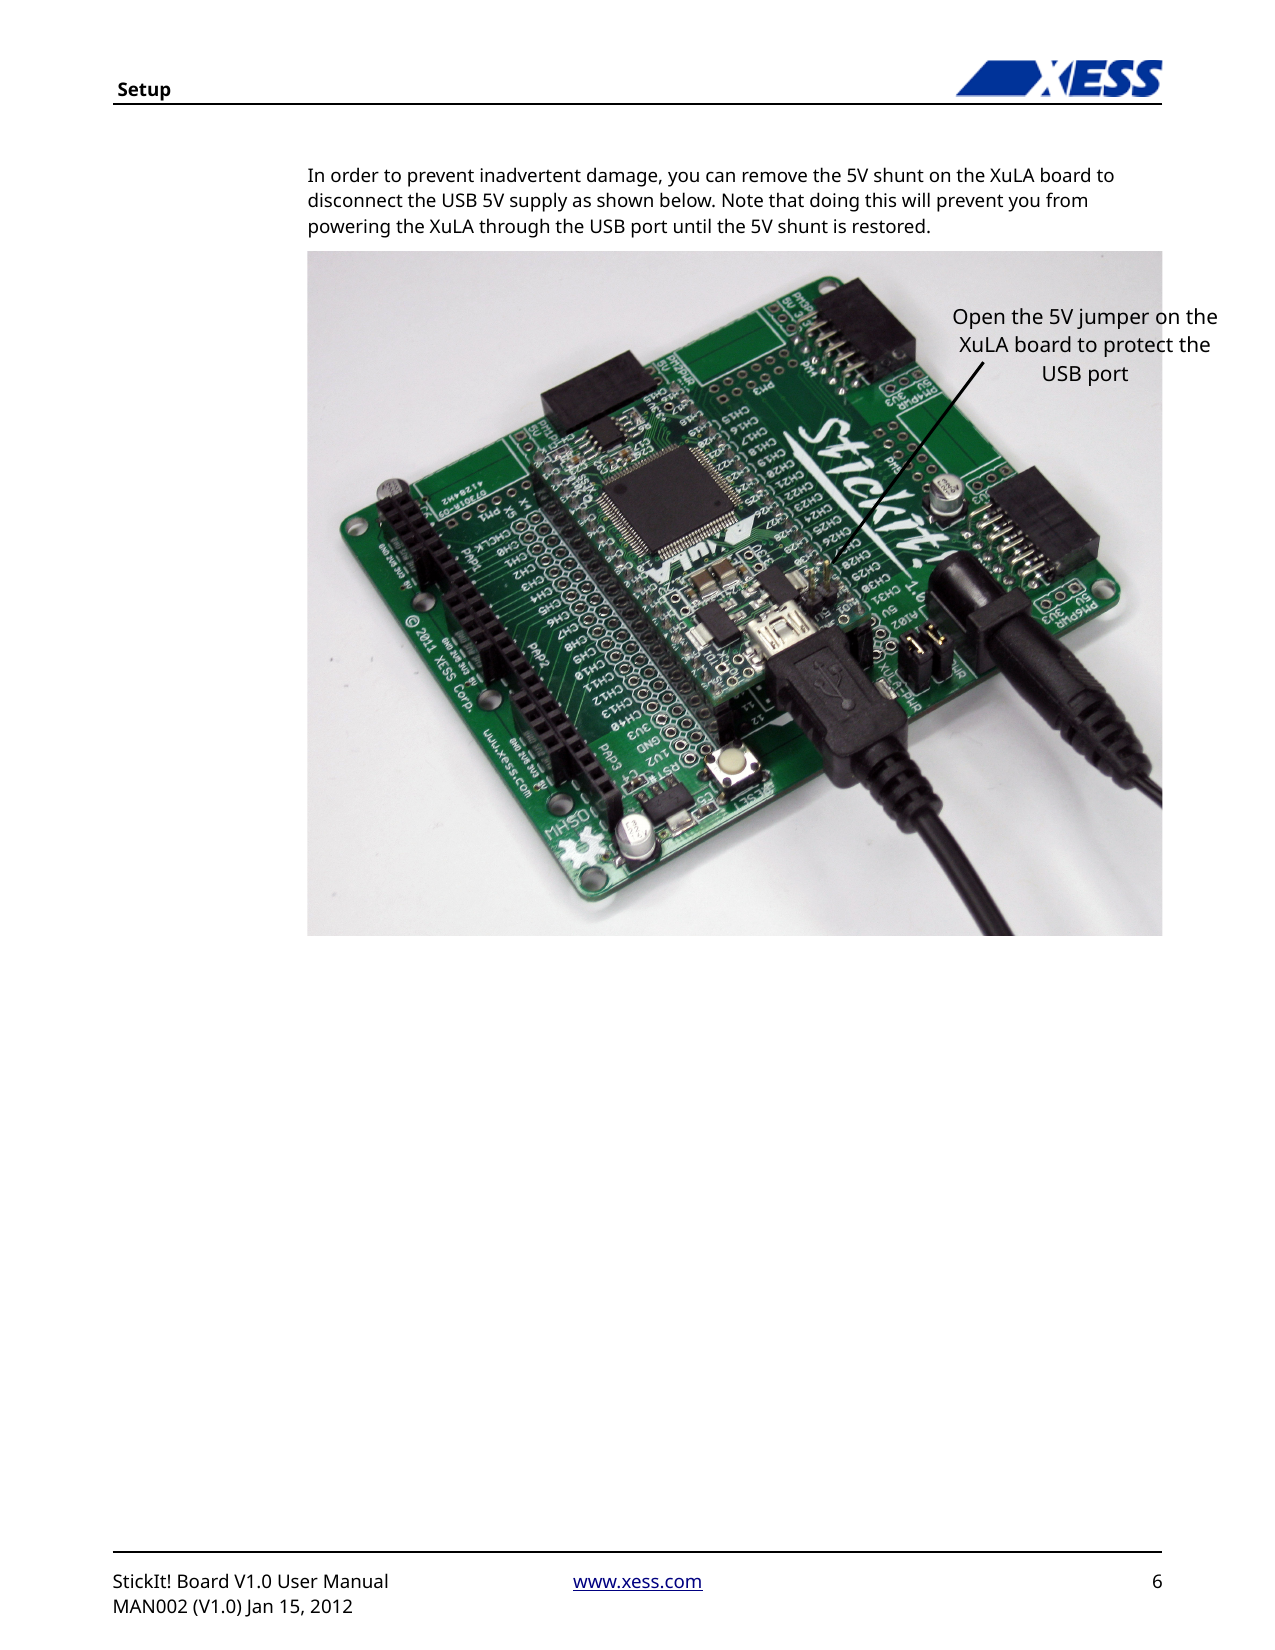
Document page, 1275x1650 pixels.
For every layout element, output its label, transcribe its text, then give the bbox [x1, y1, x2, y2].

picture [955, 60, 1163, 97]
text In order to prevent inadvertent damage, you can remove the 5V shunt on the XuLA board to disconnect the USB 5V supply as shown below. Note that doing this will prevent you from powering the XuLA through the USB port until the 5V shunt is restored. [307, 162, 1162, 238]
picture [1158, 314, 1163, 323]
picture [307, 251, 1163, 936]
picture [1158, 342, 1163, 351]
